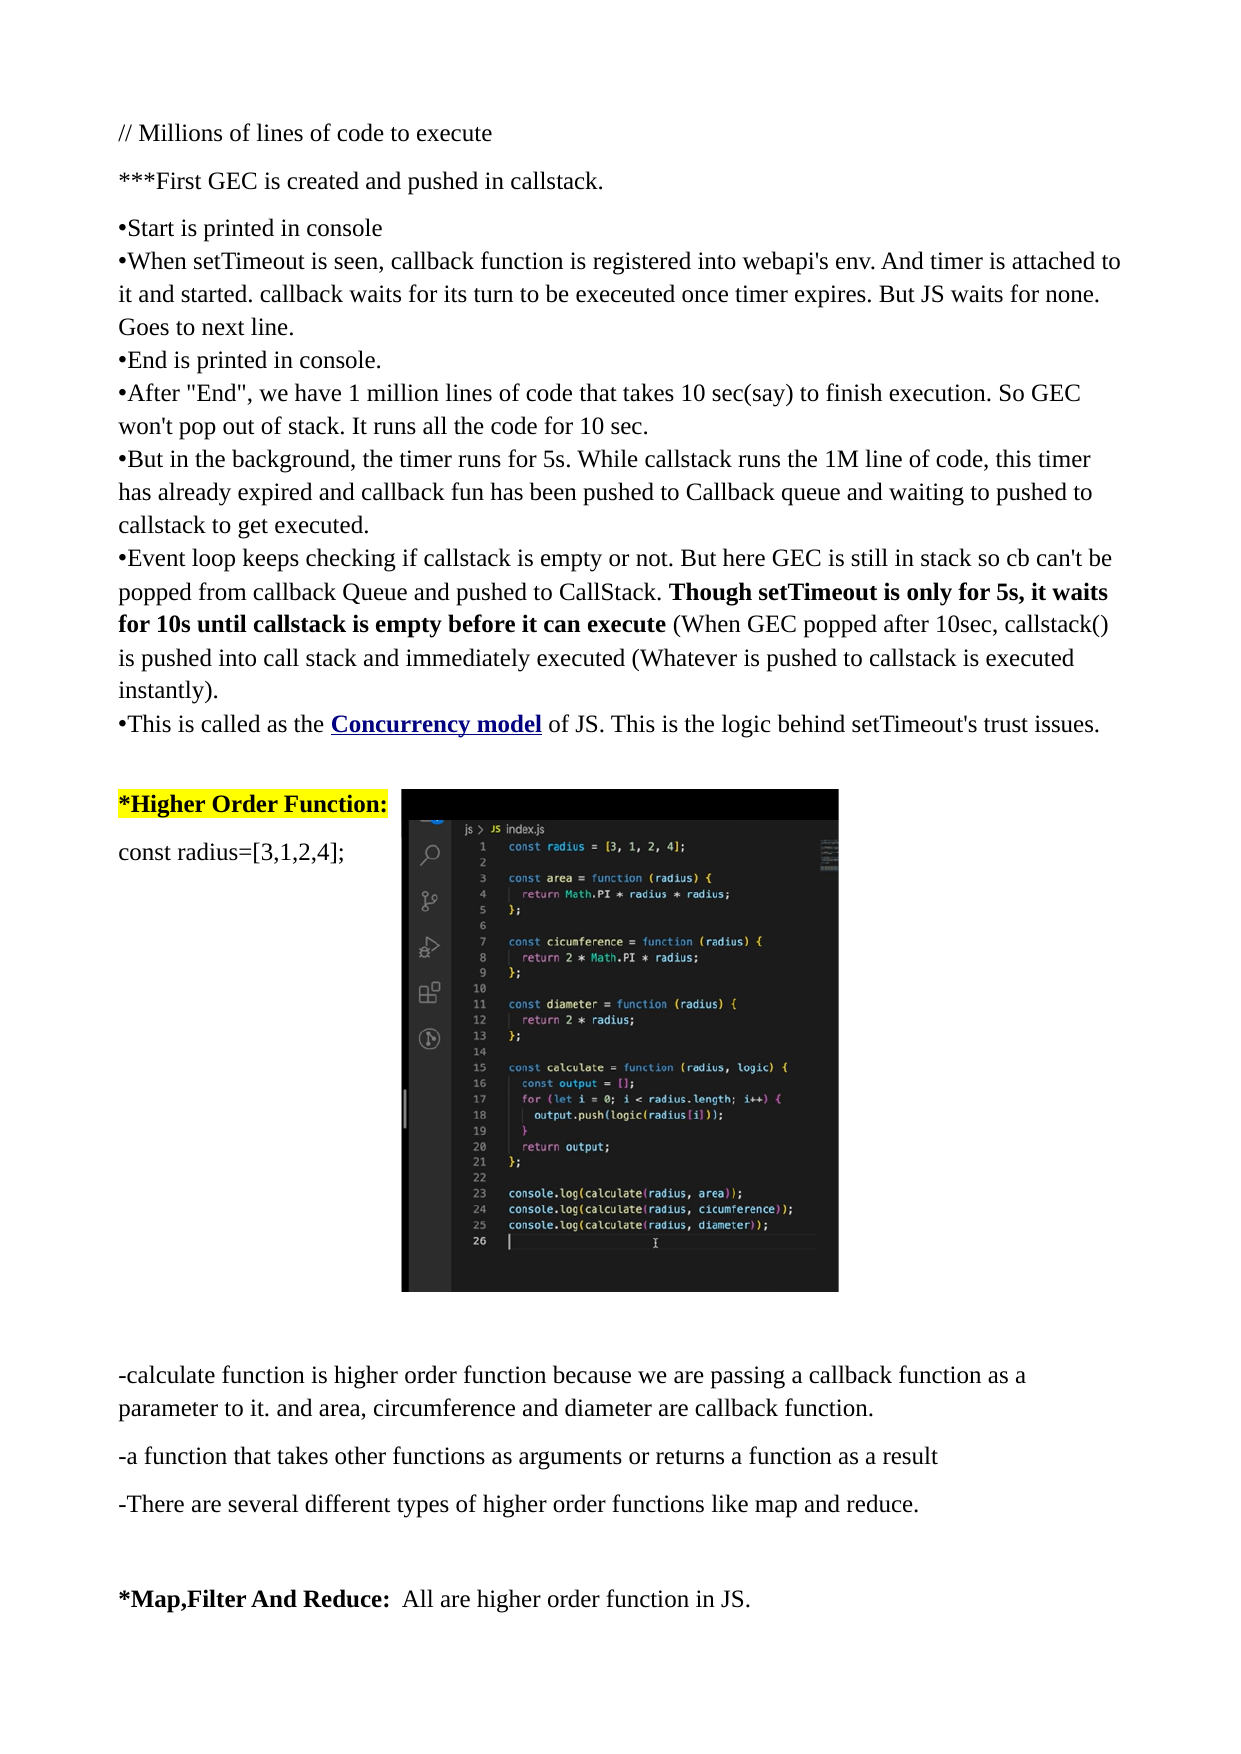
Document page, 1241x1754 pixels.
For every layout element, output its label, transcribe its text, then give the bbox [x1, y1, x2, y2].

list After "End", we have 1 million lines of code that takes 10 sec(say) to finish execution. So GEC won't pop out of stack. It runs all the code for 10 sec. [118, 378, 1122, 440]
text [839, 789, 1122, 818]
list Event loop keeps checking if callstack is empty or not. But here GEC is still in stack so cb can't be popped from callback Queue and pushed to CallStack. Though setTimeout is only for 5s, it waits for 10s until callstack is empty before it can execute (When GEC popped after 10sec, callstack() is pushed into call stack and immediately executed (Whatever is pushed to callstack is executed instantly). [118, 543, 1122, 704]
text -a function that takes other functions as arguments or returns a function as a result [118, 1441, 1122, 1470]
text [839, 837, 1122, 866]
text ***First GEC is created and pushed in callstack. [118, 166, 1122, 194]
list This is called as the Concurrency model of JS. This is the logic behind setTimeout's trust issues. [118, 709, 1122, 737]
text *Map,Filter And Reduce: All are higher order function in JS. [118, 1584, 1122, 1613]
text const radius=[3,1,2,4]; [118, 837, 401, 866]
text -calculate function is higher order function because we are passing a callback function as a parameter to it. and area, circumference and diameter are callback function. [118, 1361, 1122, 1422]
text // Millions of lines of code to execute [118, 118, 1122, 147]
list When setTimeout is seen, callback function is registered into webapi's env. And timer is attached to it and started. callback waits for its turn to be execeuted once timer expires. But JS waits for none. Goes to next line. [118, 246, 1122, 341]
text *Higher Order Function: [118, 789, 401, 818]
picture [401, 789, 839, 1292]
list Start is printed in console [118, 213, 1122, 242]
text -There are several different types of higher order functions like map and reduce. [118, 1489, 1122, 1517]
list But in the background, the timer runs for 5s. While callstack runs the 1M line of code, this timer has already expired and callback fun has been pushed to Callback queue and waiting to pushed to callstack to get executed. [118, 444, 1122, 539]
list End is printed in console. [118, 345, 1122, 374]
